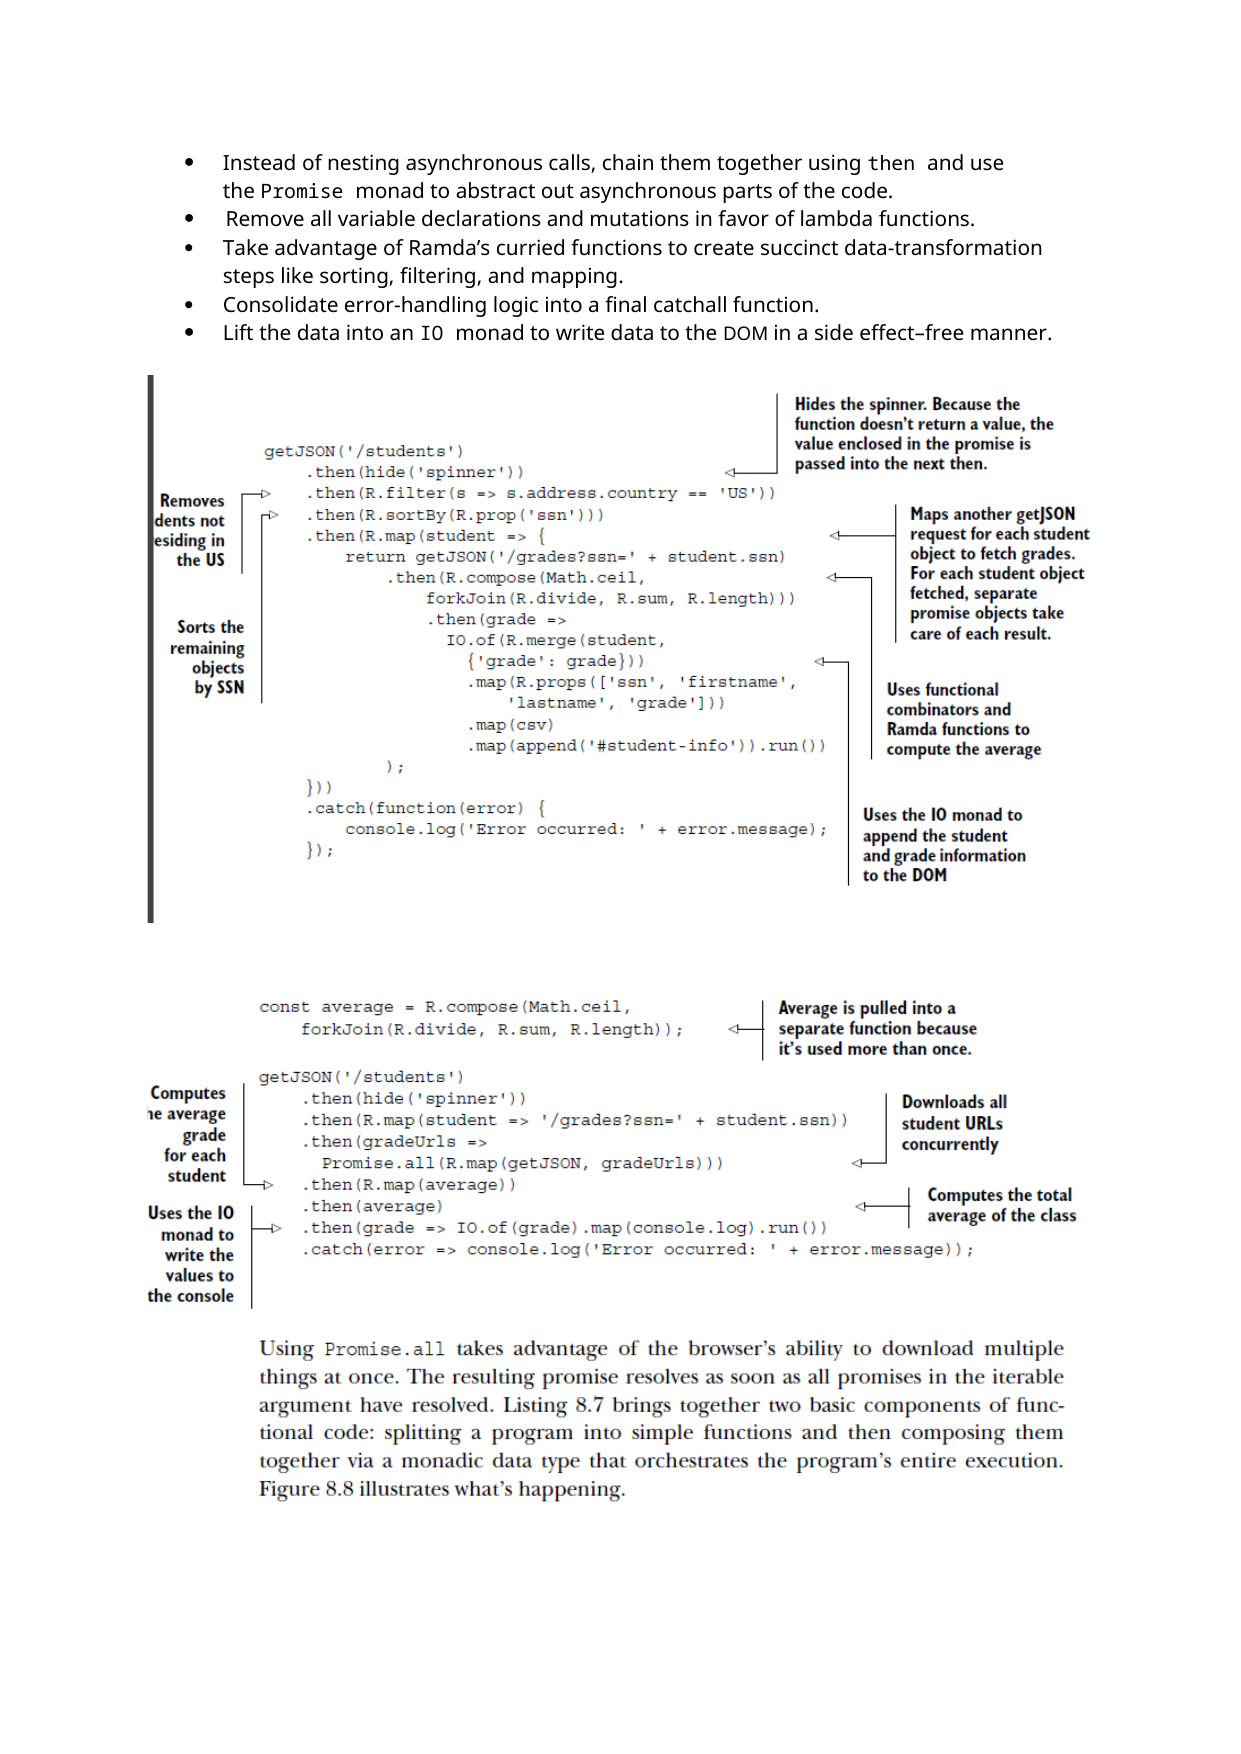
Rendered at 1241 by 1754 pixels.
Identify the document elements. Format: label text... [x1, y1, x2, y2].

list Take advantage of Ramda’s curried functions to create succinct data-transformation steps like sorting, filtering, and mapping. [185, 233, 1093, 290]
list Remove all variable declarations and mutations in favor of lambda functions. [185, 204, 1093, 233]
list Instead of nesting asynchronous calls, chain them together using then and use the Promise monad to abstract out asynchronous parts of the code. [185, 148, 1093, 204]
list Consolidate error-handling logic into a final catchall function. [185, 290, 1093, 318]
list Lift the data into an IO monad to write data to the DOM in a side effect–free manner. [185, 318, 1093, 347]
